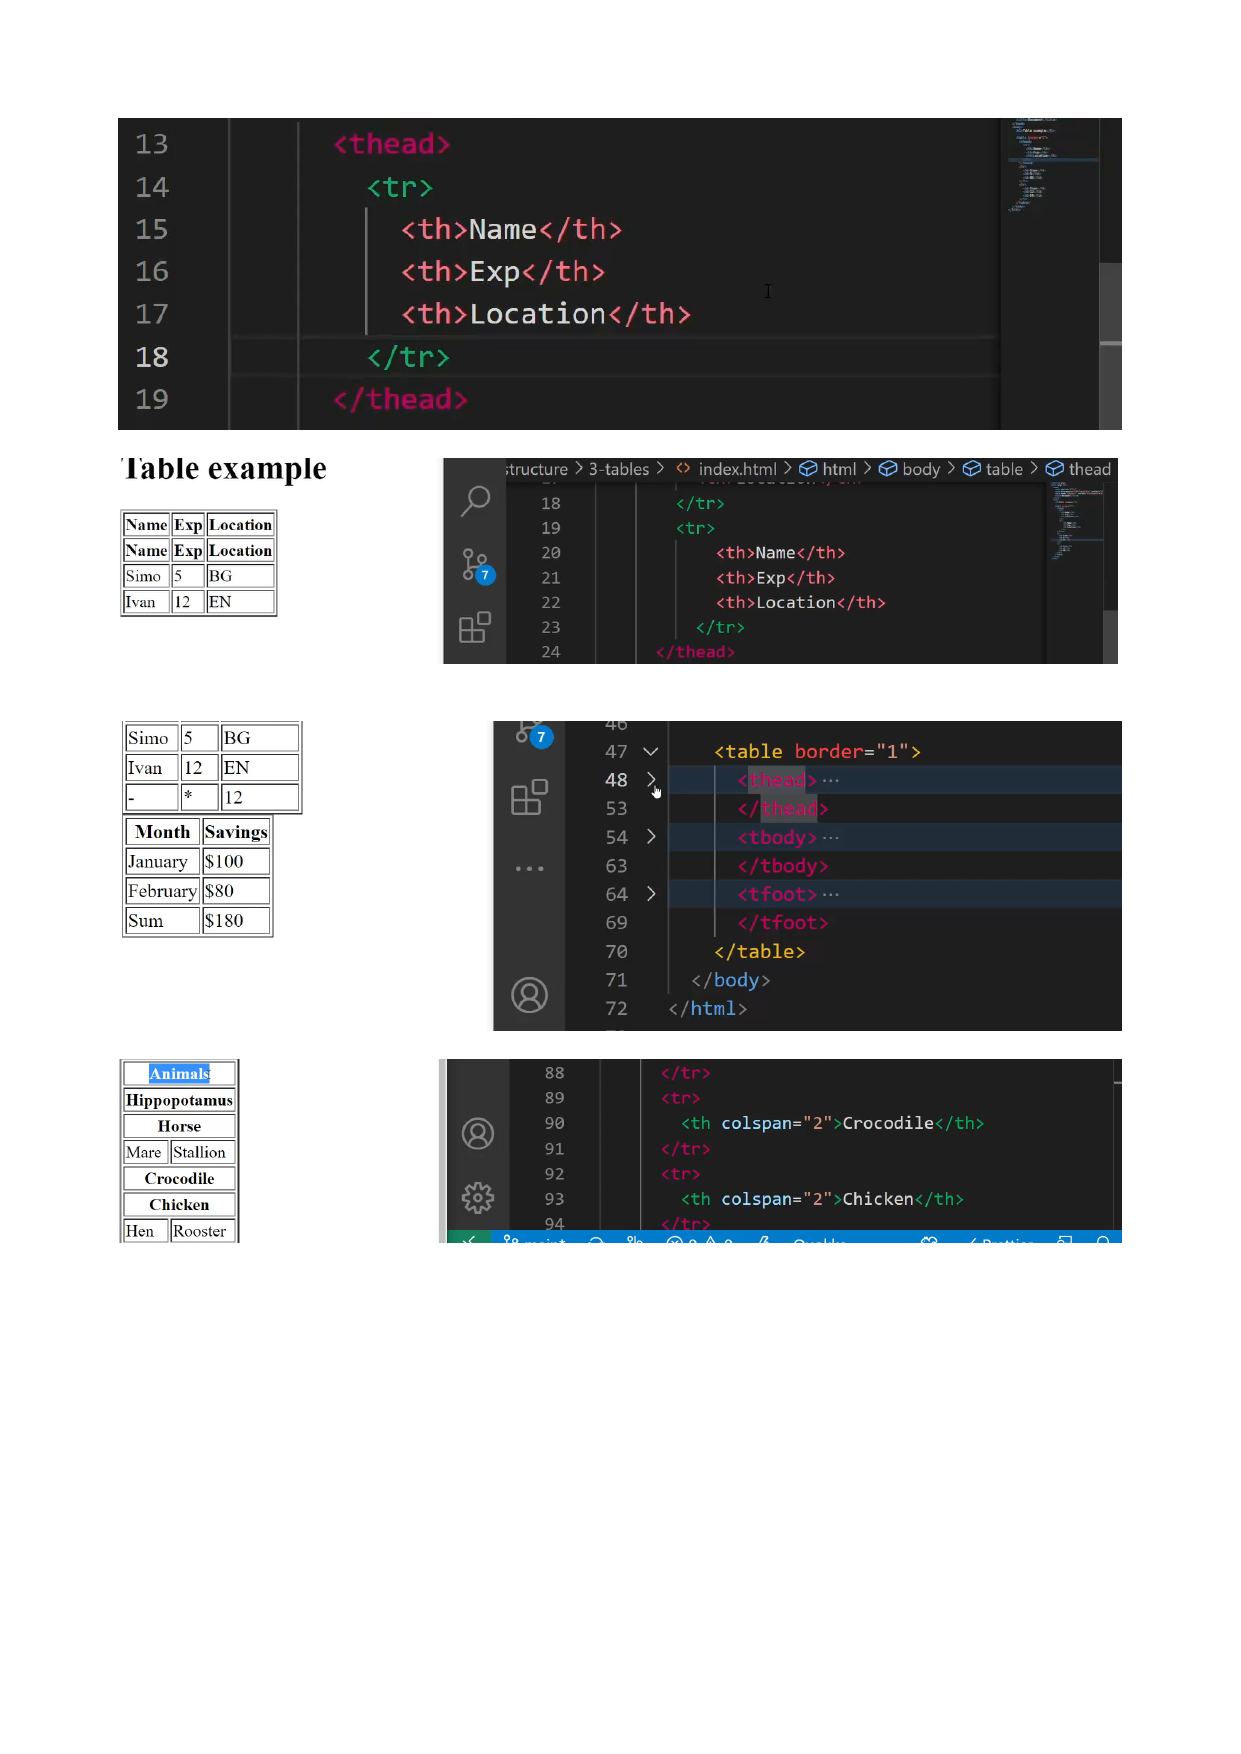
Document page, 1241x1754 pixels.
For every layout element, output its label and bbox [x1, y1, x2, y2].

picture [118, 118, 1122, 430]
picture [118, 1059, 1122, 1243]
picture [118, 458, 1122, 664]
picture [118, 721, 1122, 1031]
